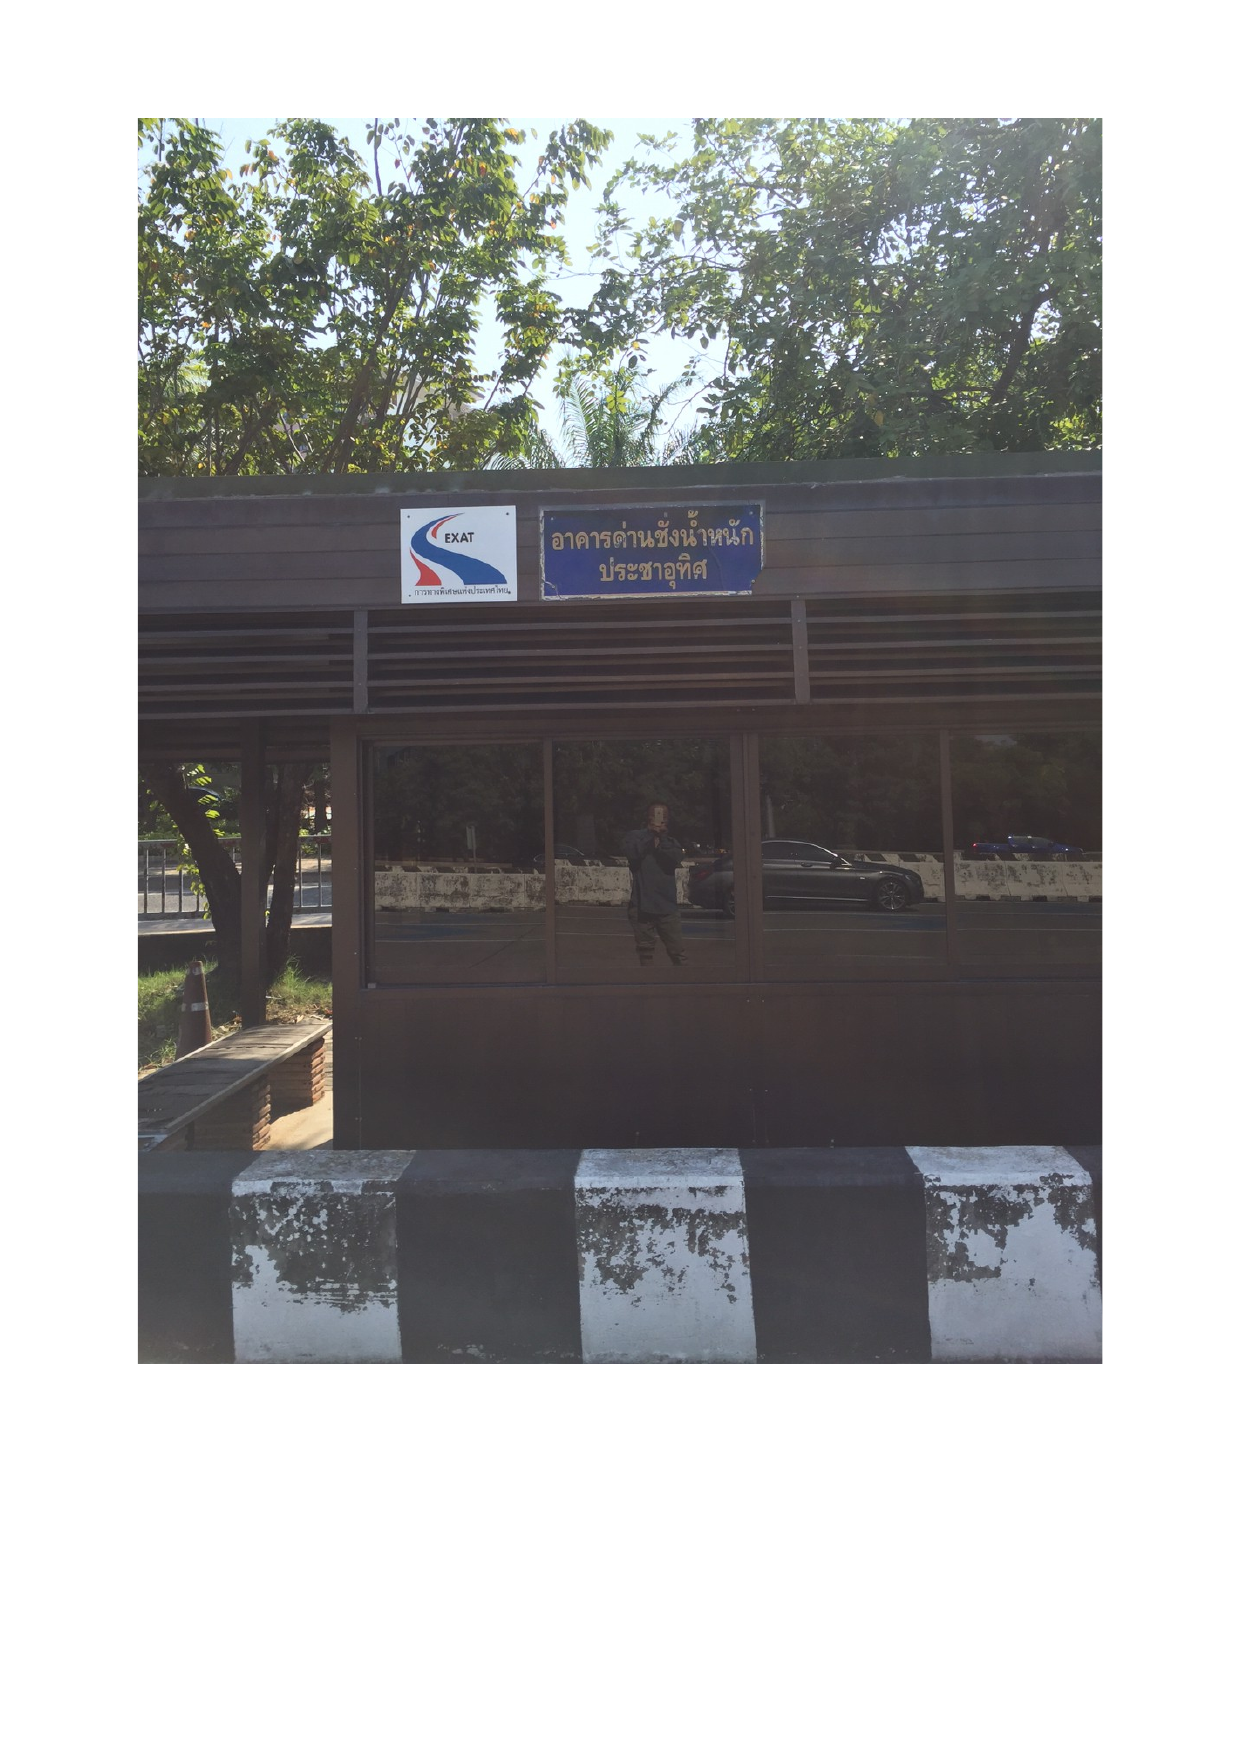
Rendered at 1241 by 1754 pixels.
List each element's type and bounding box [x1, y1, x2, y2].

picture [137, 118, 1103, 1364]
